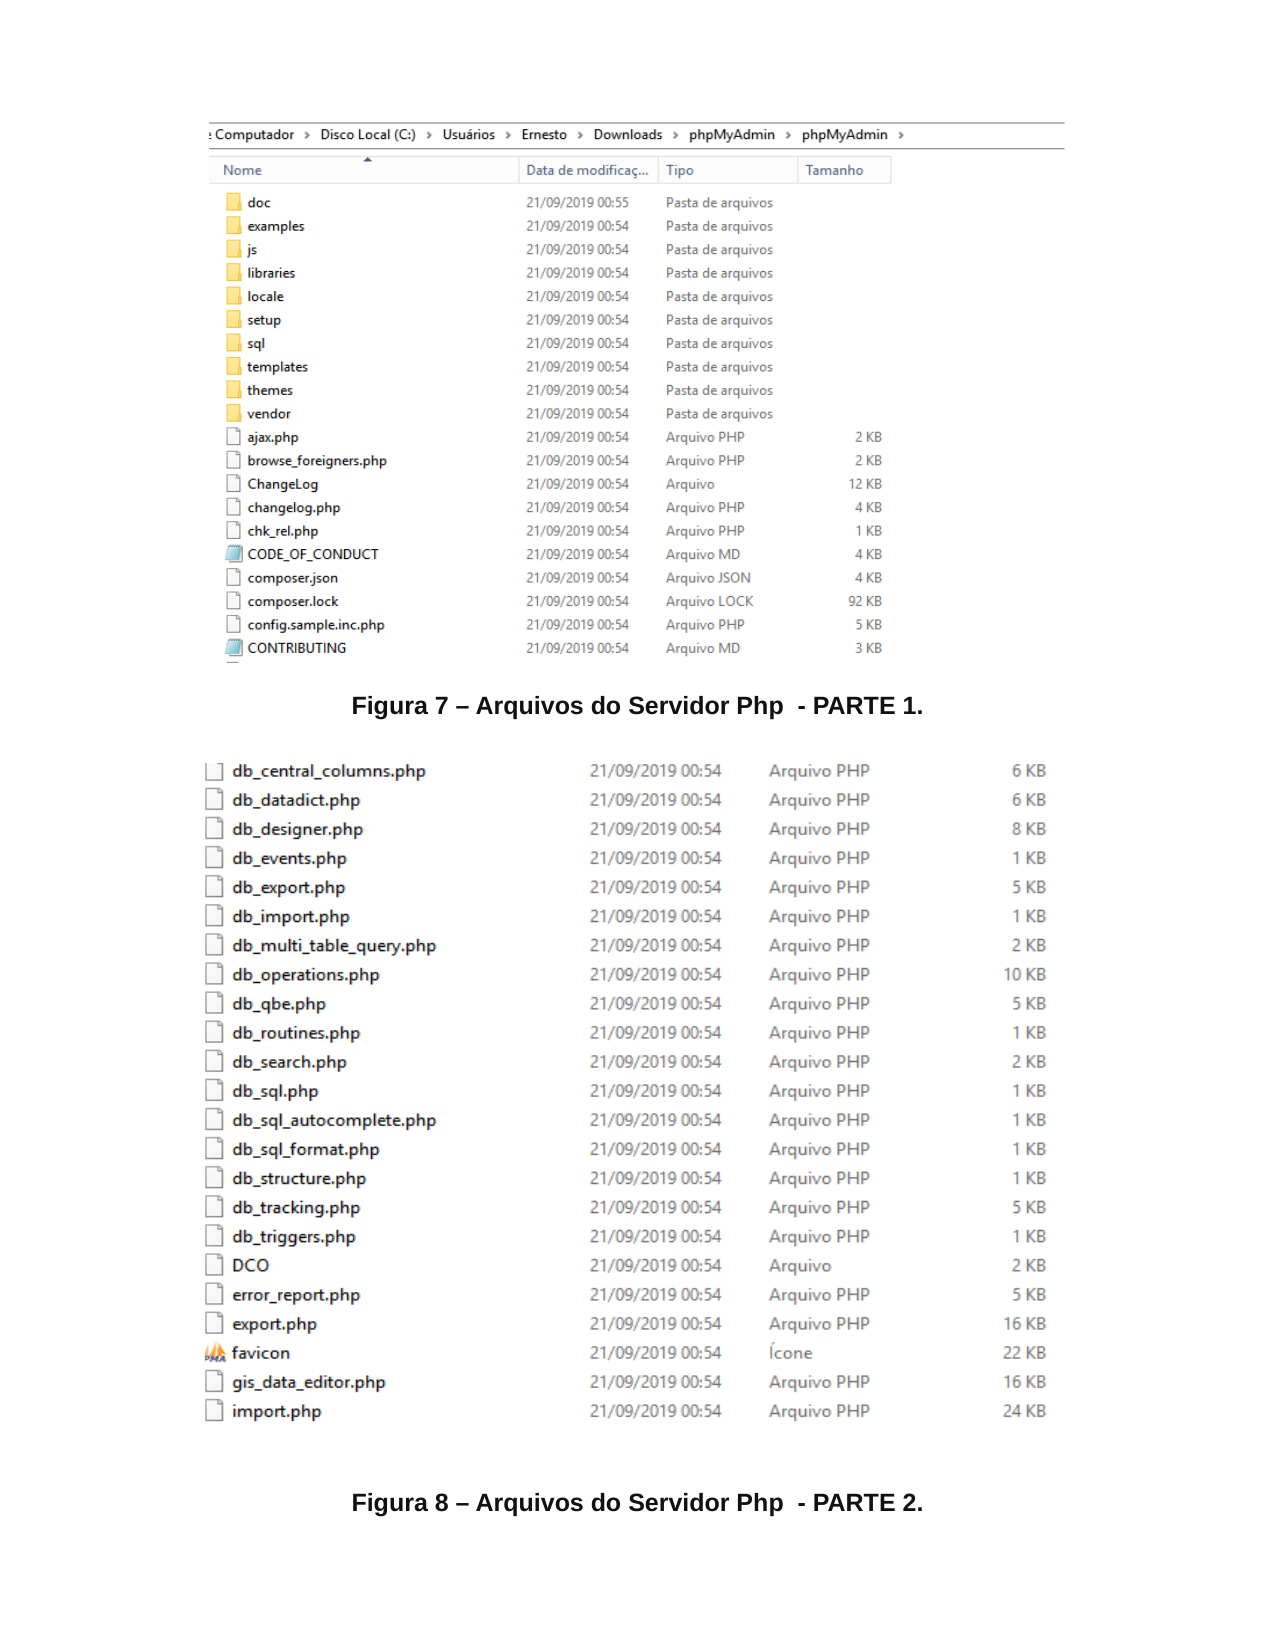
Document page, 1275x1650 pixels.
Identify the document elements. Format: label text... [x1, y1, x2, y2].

picture [204, 763, 1054, 1431]
picture [208, 118, 1067, 663]
text Figura 8 – Arquivos do Servidor Php - PARTE 2. [118, 1488, 1157, 1517]
text Figura 7 – Arquivos do Servidor Php - PARTE 1. [118, 691, 1157, 720]
